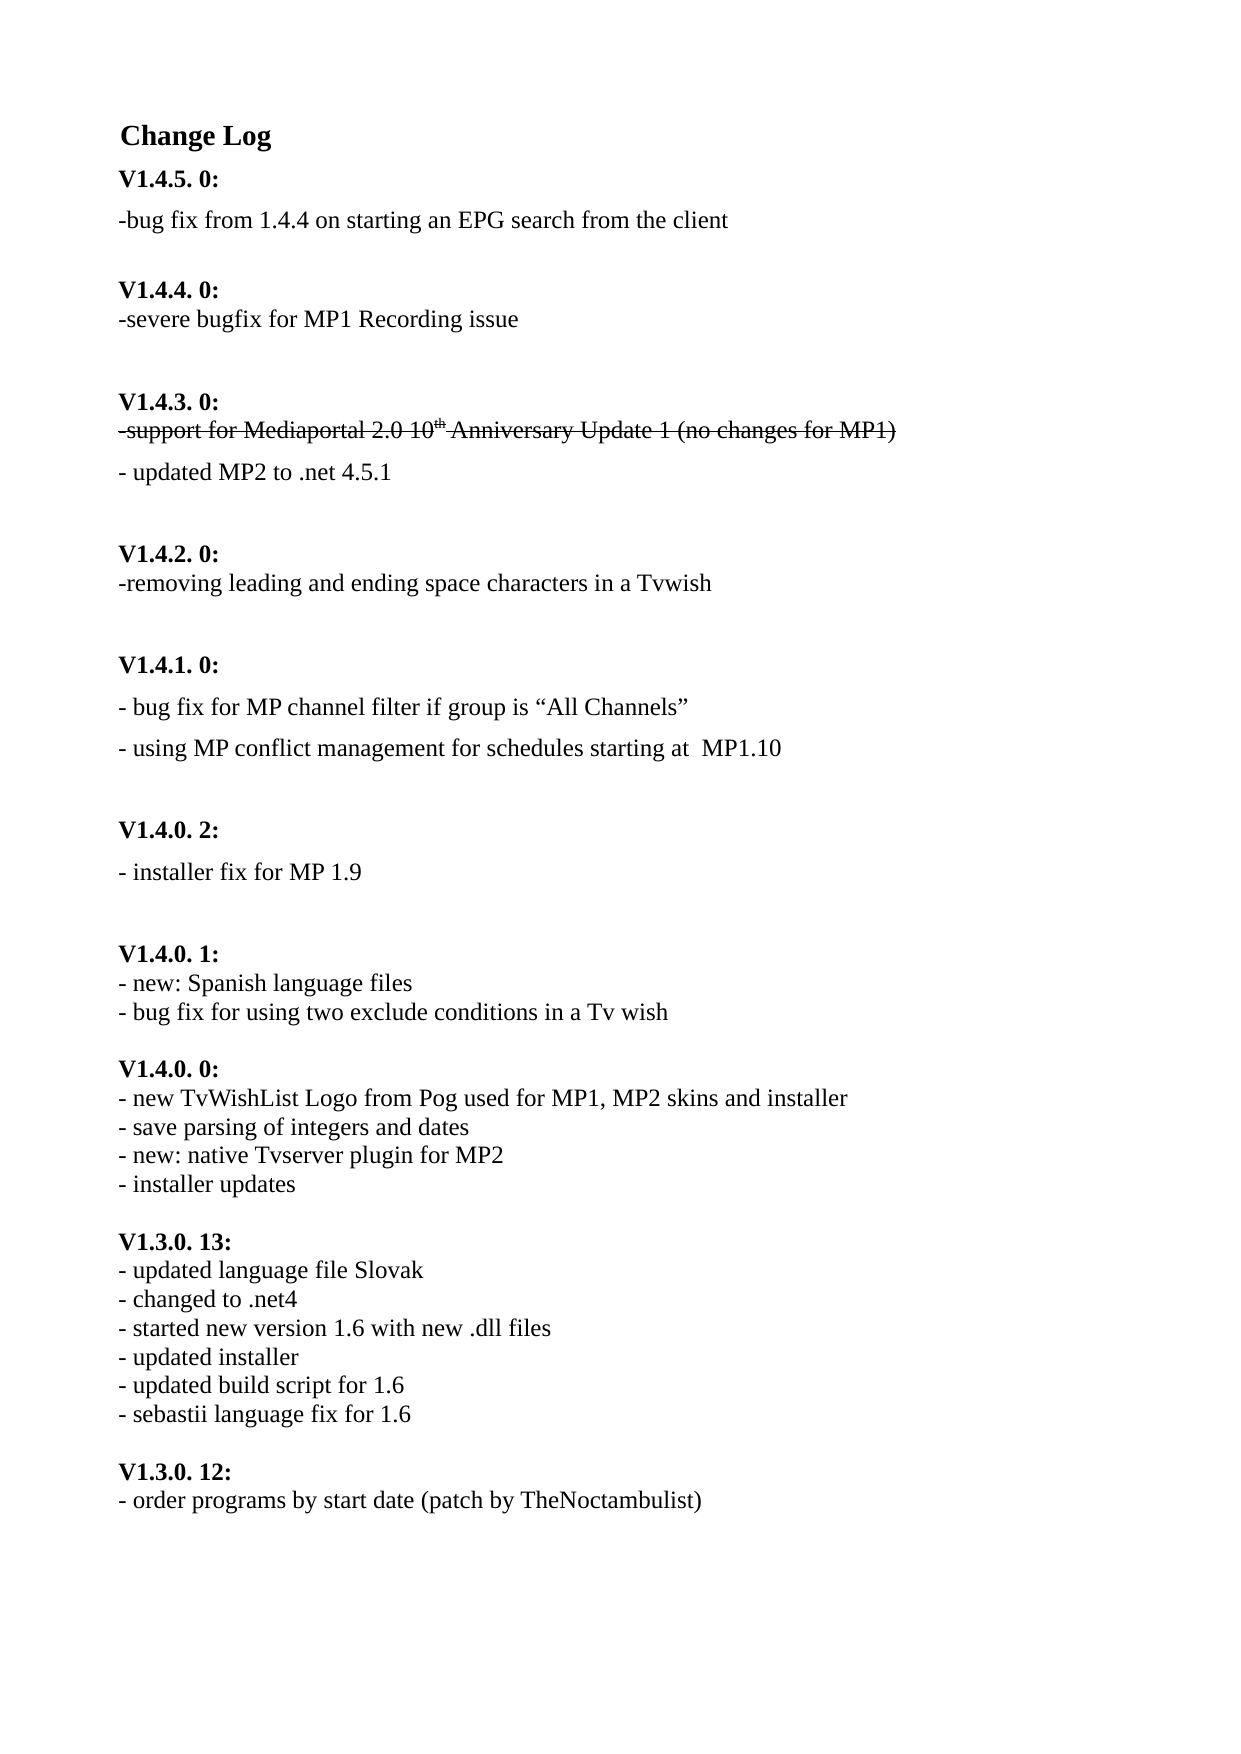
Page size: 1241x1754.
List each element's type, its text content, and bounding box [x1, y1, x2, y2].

text - new TvWishList Logo from Pog used for MP1, MP2 skins and installer [118, 1083, 1122, 1112]
text V1.4.0. 0: [118, 1054, 1122, 1083]
text V1.4.2. 0: [118, 539, 1122, 568]
text - bug fix for MP channel filter if group is “All Channels” [44, 692, 1122, 720]
text V1.4.0. 2: [44, 815, 1122, 844]
text - bug fix for using two exclude conditions in a Tv wish [118, 997, 1122, 1025]
text - updated build script for 1.6 [118, 1370, 1122, 1399]
text -bug fix from 1.4.4 on starting an EPG search from the client [44, 205, 1122, 234]
text - new: native Tvserver plugin for MP2 [118, 1140, 1122, 1169]
text V1.4.5. 0: [44, 164, 1122, 193]
text - new: Spanish language files [118, 968, 1122, 997]
text V1.4.1. 0: [44, 650, 1122, 679]
text -severe bugfix for MP1 Recording issue [44, 304, 1122, 333]
text -removing leading and ending space characters in a Tvwish [44, 568, 1122, 597]
text - using MP conflict management for schedules starting at MP1.10 [44, 733, 1122, 762]
text V1.3.0. 13: [118, 1227, 1122, 1255]
text V1.3.0. 12: [118, 1457, 1122, 1485]
list Change Log [82, 118, 1119, 152]
text - updated installer [118, 1342, 1122, 1370]
text - sebastii language fix for 1.6 [118, 1399, 1122, 1428]
text - save parsing of integers and dates [118, 1112, 1122, 1140]
text - updated language file Slovak [118, 1255, 1122, 1284]
text - started new version 1.6 with new .dll files [118, 1313, 1122, 1342]
text - updated MP2 to .net 4.5.1 [44, 457, 1122, 485]
text -support for Mediaportal 2.0 10th Anniversary Update 1 (no changes for MP1) [44, 415, 1122, 444]
text V1.4.4. 0: [118, 275, 1122, 304]
text - installer updates [118, 1169, 1122, 1198]
text V1.4.3. 0: [118, 387, 1122, 415]
text - order programs by start date (patch by TheNoctambulist) [118, 1485, 1122, 1514]
text - changed to .net4 [118, 1284, 1122, 1313]
text - installer fix for MP 1.9 [44, 857, 1122, 885]
text V1.4.0. 1: [118, 939, 1122, 968]
